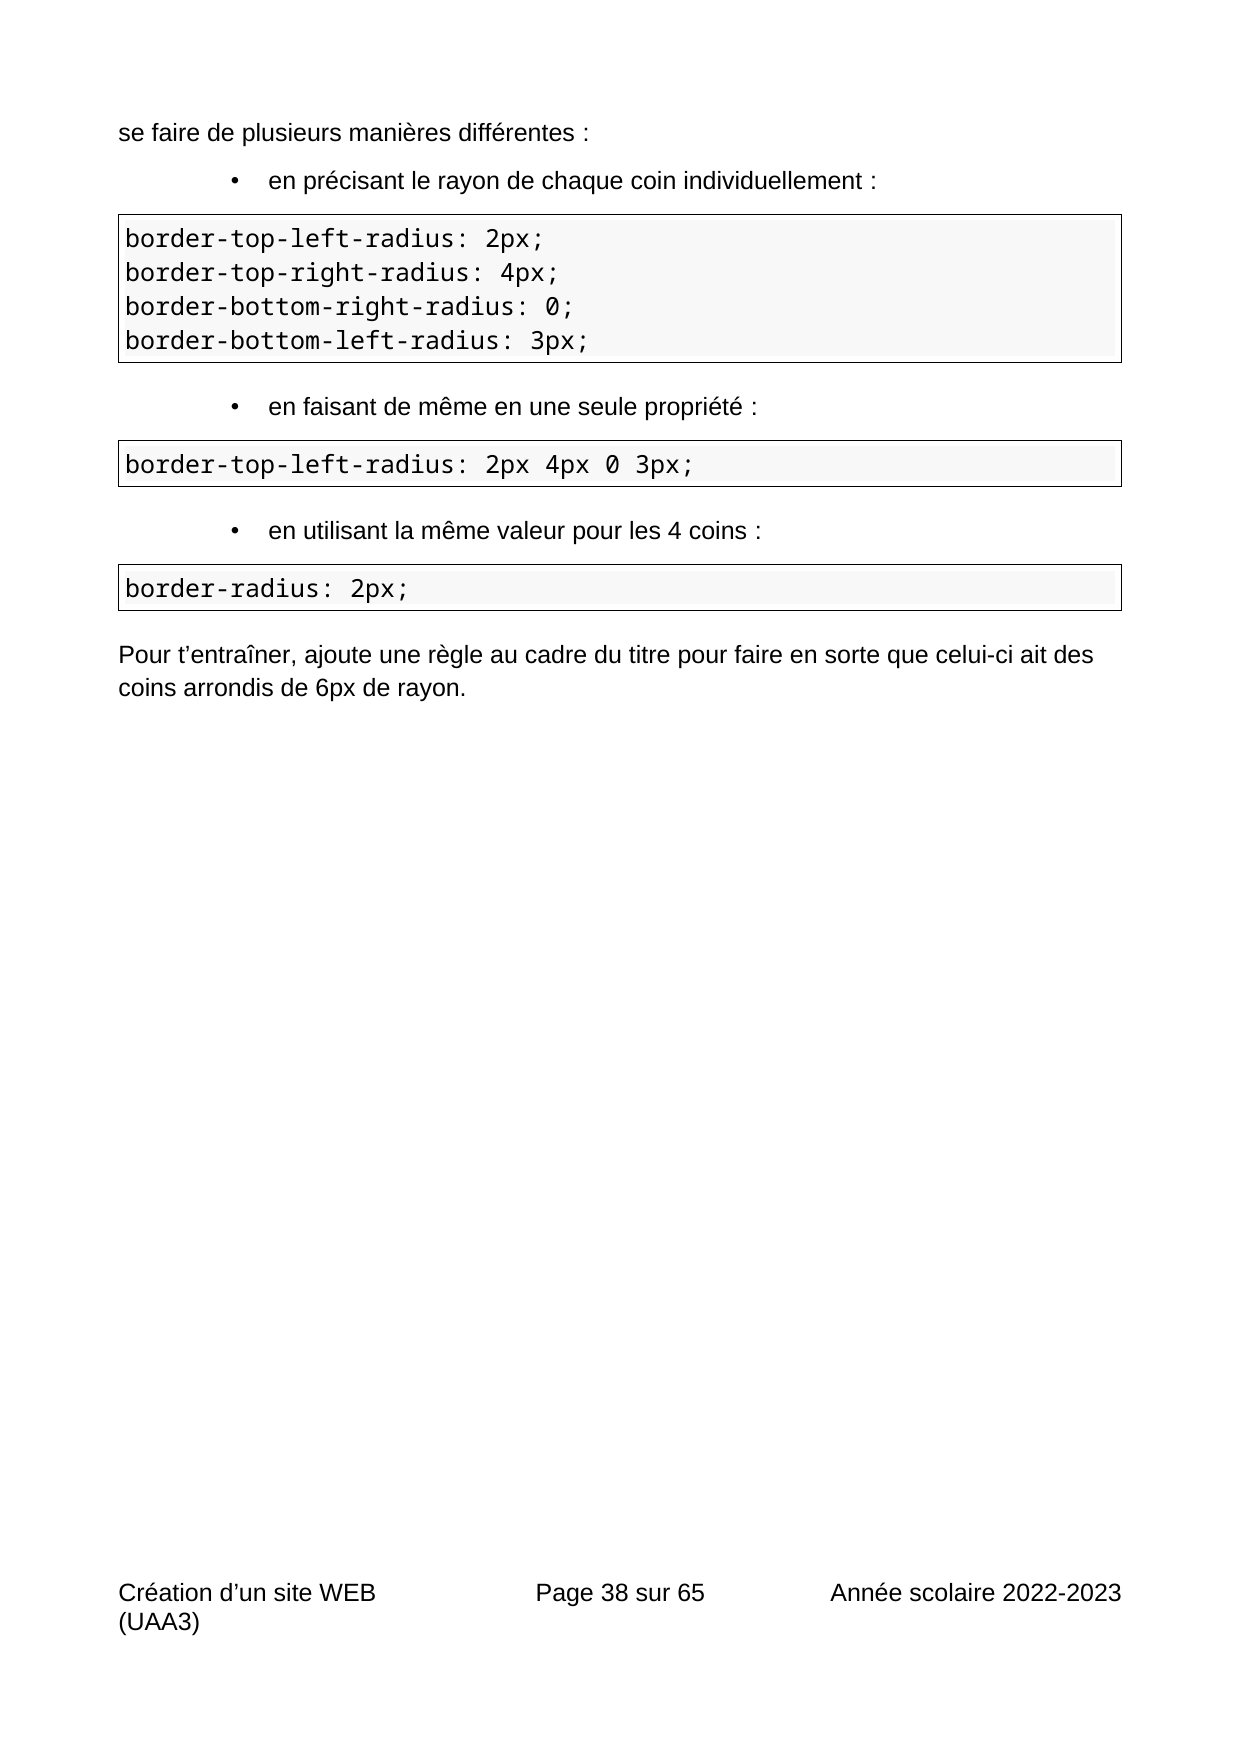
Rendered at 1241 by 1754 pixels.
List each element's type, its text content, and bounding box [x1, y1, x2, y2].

list en précisant le rayon de chaque coin individuellement : [231, 166, 1122, 194]
table_header border-top-left-radius: 2px 4px 0 3px; [119, 441, 1121, 486]
table_header border-radius: 2px; [119, 565, 1121, 610]
list en faisant de même en une seule propriété : [231, 392, 1122, 421]
table_header border-top-left-radius: 2px; border-top-right-radius: 4px; border-bottom-right-radius: 0; border-bottom-left-radius: 3px; [119, 215, 1121, 362]
text se faire de plusieurs manières différentes : [118, 118, 1122, 147]
list en utilisant la même valeur pour les 4 coins : [231, 516, 1122, 545]
text Pour t’entraîner, ajoute une règle au cadre du titre pour faire en sorte que celui-ci ait des coins arrondis de 6px de rayon. [118, 640, 1122, 702]
